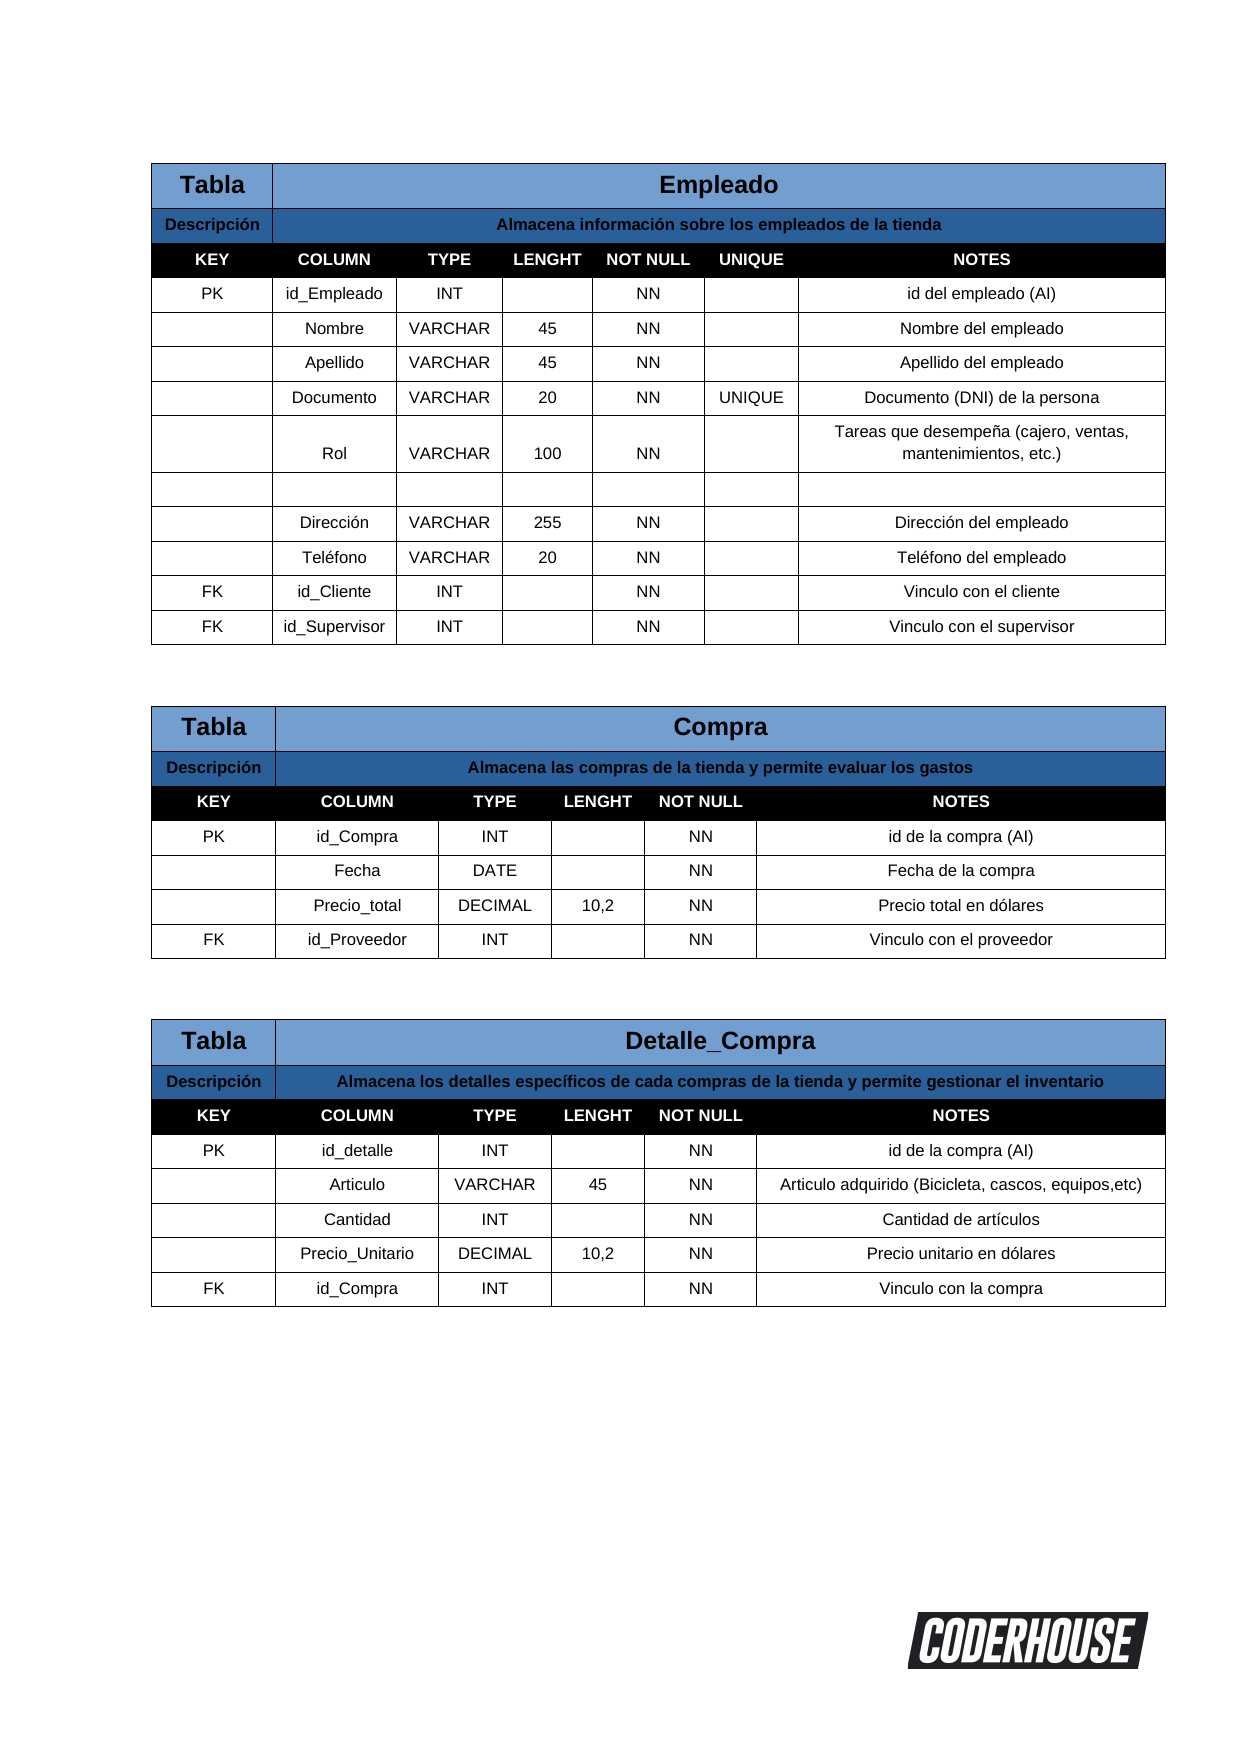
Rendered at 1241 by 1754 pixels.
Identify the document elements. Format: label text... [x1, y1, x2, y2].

table_cell NN [593, 347, 704, 381]
table_header Empleado [273, 164, 1165, 208]
table_cell [552, 925, 644, 958]
table_cell NN [593, 313, 704, 346]
table_cell FK [152, 611, 272, 644]
table_cell 45 [552, 1169, 644, 1203]
table_cell 20 [503, 542, 592, 575]
table_header Tabla [152, 707, 275, 751]
table_cell DECIMAL [439, 1238, 551, 1272]
table_cell PK [152, 1135, 275, 1168]
table_cell COLUMN [276, 1100, 438, 1134]
table_cell 100 [503, 416, 592, 472]
table_cell Nombre [273, 313, 396, 346]
table_cell INT [397, 278, 502, 312]
table_cell Documento (DNI) de la persona [799, 382, 1165, 415]
table_cell Apellido del empleado [799, 347, 1165, 381]
table_cell NOTES [757, 787, 1165, 820]
table_cell NN [645, 1169, 756, 1203]
table_cell NN [645, 890, 756, 923]
table_cell Dirección del empleado [799, 507, 1165, 541]
table_cell NN [645, 821, 756, 854]
table_cell NN [593, 507, 704, 541]
table_cell [705, 576, 798, 609]
table_cell id del empleado (AI) [799, 278, 1165, 312]
table_cell Articulo [276, 1169, 438, 1203]
table_header Detalle_Compra [276, 1020, 1165, 1065]
table_cell [705, 347, 798, 381]
table_cell id_Proveedor [276, 925, 438, 958]
table_header Compra [276, 707, 1165, 751]
table_cell Almacena información sobre los empleados de la tienda [273, 209, 1165, 243]
table_cell PK [152, 821, 275, 854]
table_cell KEY [152, 244, 272, 277]
table_cell Teléfono del empleado [799, 542, 1165, 575]
table_cell id_Compra [276, 821, 438, 854]
table_cell [503, 473, 592, 506]
table_cell id_Cliente [273, 576, 396, 609]
table_cell COLUMN [276, 787, 438, 820]
table_cell Vinculo con el cliente [799, 576, 1165, 609]
table_cell FK [152, 576, 272, 609]
table_cell Descripción [152, 752, 275, 786]
table_cell NN [593, 278, 704, 312]
table_cell Cantidad de artículos [757, 1204, 1165, 1237]
table_cell [552, 821, 644, 854]
table_cell NOTES [799, 244, 1165, 277]
table_cell [152, 542, 272, 575]
table_cell [799, 473, 1165, 506]
table_cell 45 [503, 313, 592, 346]
table_cell [552, 1204, 644, 1237]
table_cell KEY [152, 787, 275, 820]
picture [907, 1612, 1149, 1669]
table_cell FK [152, 1273, 275, 1306]
table_cell NOT NULL [645, 1100, 756, 1134]
table_cell id_Supervisor [273, 611, 396, 644]
table_cell LENGHT [552, 787, 644, 820]
table_cell Cantidad [276, 1204, 438, 1237]
table_cell Precio total en dólares [757, 890, 1165, 923]
table_cell Vinculo con la compra [757, 1273, 1165, 1306]
table_cell Apellido [273, 347, 396, 381]
table_cell LENGHT [552, 1100, 644, 1134]
table_cell id de la compra (AI) [757, 821, 1165, 854]
table_cell UNIQUE [705, 244, 798, 277]
table_cell INT [439, 1273, 551, 1306]
table_cell NN [593, 611, 704, 644]
table_cell [152, 313, 272, 346]
table_cell Fecha de la compra [757, 856, 1165, 889]
table_cell NN [593, 542, 704, 575]
table_cell [593, 473, 704, 506]
table_cell NN [645, 1135, 756, 1168]
table_cell [552, 856, 644, 889]
table_cell [705, 313, 798, 346]
table_cell NN [645, 1204, 756, 1237]
table_cell FK [152, 925, 275, 958]
table_cell [152, 856, 275, 889]
table_cell Descripción [152, 209, 272, 243]
table_header Tabla [152, 164, 272, 208]
table_cell NN [645, 1273, 756, 1306]
table_cell DECIMAL [439, 890, 551, 923]
table_cell [705, 278, 798, 312]
table_cell Vinculo con el supervisor [799, 611, 1165, 644]
table_cell Tareas que desempeña (cajero, ventas, mantenimientos, etc.) [799, 416, 1165, 472]
table_cell id_Empleado [273, 278, 396, 312]
table_cell VARCHAR [397, 382, 502, 415]
table_cell id de la compra (AI) [757, 1135, 1165, 1168]
table_cell Articulo adquirido (Bicicleta, cascos, equipos,etc) [757, 1169, 1165, 1203]
table_cell [152, 347, 272, 381]
table_cell NOT NULL [593, 244, 704, 277]
table_cell Dirección [273, 507, 396, 541]
table_cell [705, 416, 798, 472]
table_cell [152, 1238, 275, 1272]
table_cell Descripción [152, 1066, 275, 1099]
table_header Tabla [152, 1020, 275, 1065]
table_cell 10,2 [552, 890, 644, 923]
table_cell TYPE [439, 787, 551, 820]
table_cell [705, 507, 798, 541]
table_cell INT [397, 611, 502, 644]
table_cell VARCHAR [397, 347, 502, 381]
table_cell id_detalle [276, 1135, 438, 1168]
table_cell NN [593, 382, 704, 415]
table_cell Teléfono [273, 542, 396, 575]
table_cell NN [645, 856, 756, 889]
table_cell 45 [503, 347, 592, 381]
table_cell NOTES [757, 1100, 1165, 1134]
table_cell Precio unitario en dólares [757, 1238, 1165, 1272]
table_cell [705, 611, 798, 644]
table_cell INT [439, 925, 551, 958]
table_cell id_Compra [276, 1273, 438, 1306]
table_cell [397, 473, 502, 506]
table_cell Precio_total [276, 890, 438, 923]
table_cell Fecha [276, 856, 438, 889]
table_cell [705, 542, 798, 575]
table_cell Documento [273, 382, 396, 415]
table_cell Precio_Unitario [276, 1238, 438, 1272]
table_cell VARCHAR [397, 416, 502, 472]
table_cell LENGHT [503, 244, 592, 277]
table_cell VARCHAR [439, 1169, 551, 1203]
table_cell NOT NULL [645, 787, 756, 820]
table_cell [503, 576, 592, 609]
table_cell Vinculo con el proveedor [757, 925, 1165, 958]
table_cell [152, 507, 272, 541]
table_cell Rol [273, 416, 396, 472]
table_cell 255 [503, 507, 592, 541]
table_cell VARCHAR [397, 507, 502, 541]
table_cell [152, 890, 275, 923]
table_cell [705, 473, 798, 506]
table_cell [503, 611, 592, 644]
table_cell INT [397, 576, 502, 609]
table_cell [273, 473, 396, 506]
table_cell TYPE [397, 244, 502, 277]
table_cell [152, 416, 272, 472]
table_cell INT [439, 821, 551, 854]
table_cell INT [439, 1135, 551, 1168]
table_cell NN [593, 576, 704, 609]
table_cell VARCHAR [397, 542, 502, 575]
table_cell Almacena los detalles específicos de cada compras de la tienda y permite gestionar el inventario [276, 1066, 1165, 1099]
table_cell UNIQUE [705, 382, 798, 415]
table_cell VARCHAR [397, 313, 502, 346]
table_cell TYPE [439, 1100, 551, 1134]
table_cell [152, 1169, 275, 1203]
table_cell [152, 382, 272, 415]
table_cell NN [645, 925, 756, 958]
table_cell [552, 1135, 644, 1168]
table_cell [503, 278, 592, 312]
table_cell [552, 1273, 644, 1306]
table_cell NN [645, 1238, 756, 1272]
table_cell NN [593, 416, 704, 472]
table_cell DATE [439, 856, 551, 889]
table_cell PK [152, 278, 272, 312]
table_cell INT [439, 1204, 551, 1237]
table_cell [152, 473, 272, 506]
table_cell Almacena las compras de la tienda y permite evaluar los gastos [276, 752, 1165, 786]
table_cell COLUMN [273, 244, 396, 277]
table_cell [152, 1204, 275, 1237]
table_cell 20 [503, 382, 592, 415]
table_cell Nombre del empleado [799, 313, 1165, 346]
table_cell 10,2 [552, 1238, 644, 1272]
table_cell KEY [152, 1100, 275, 1134]
